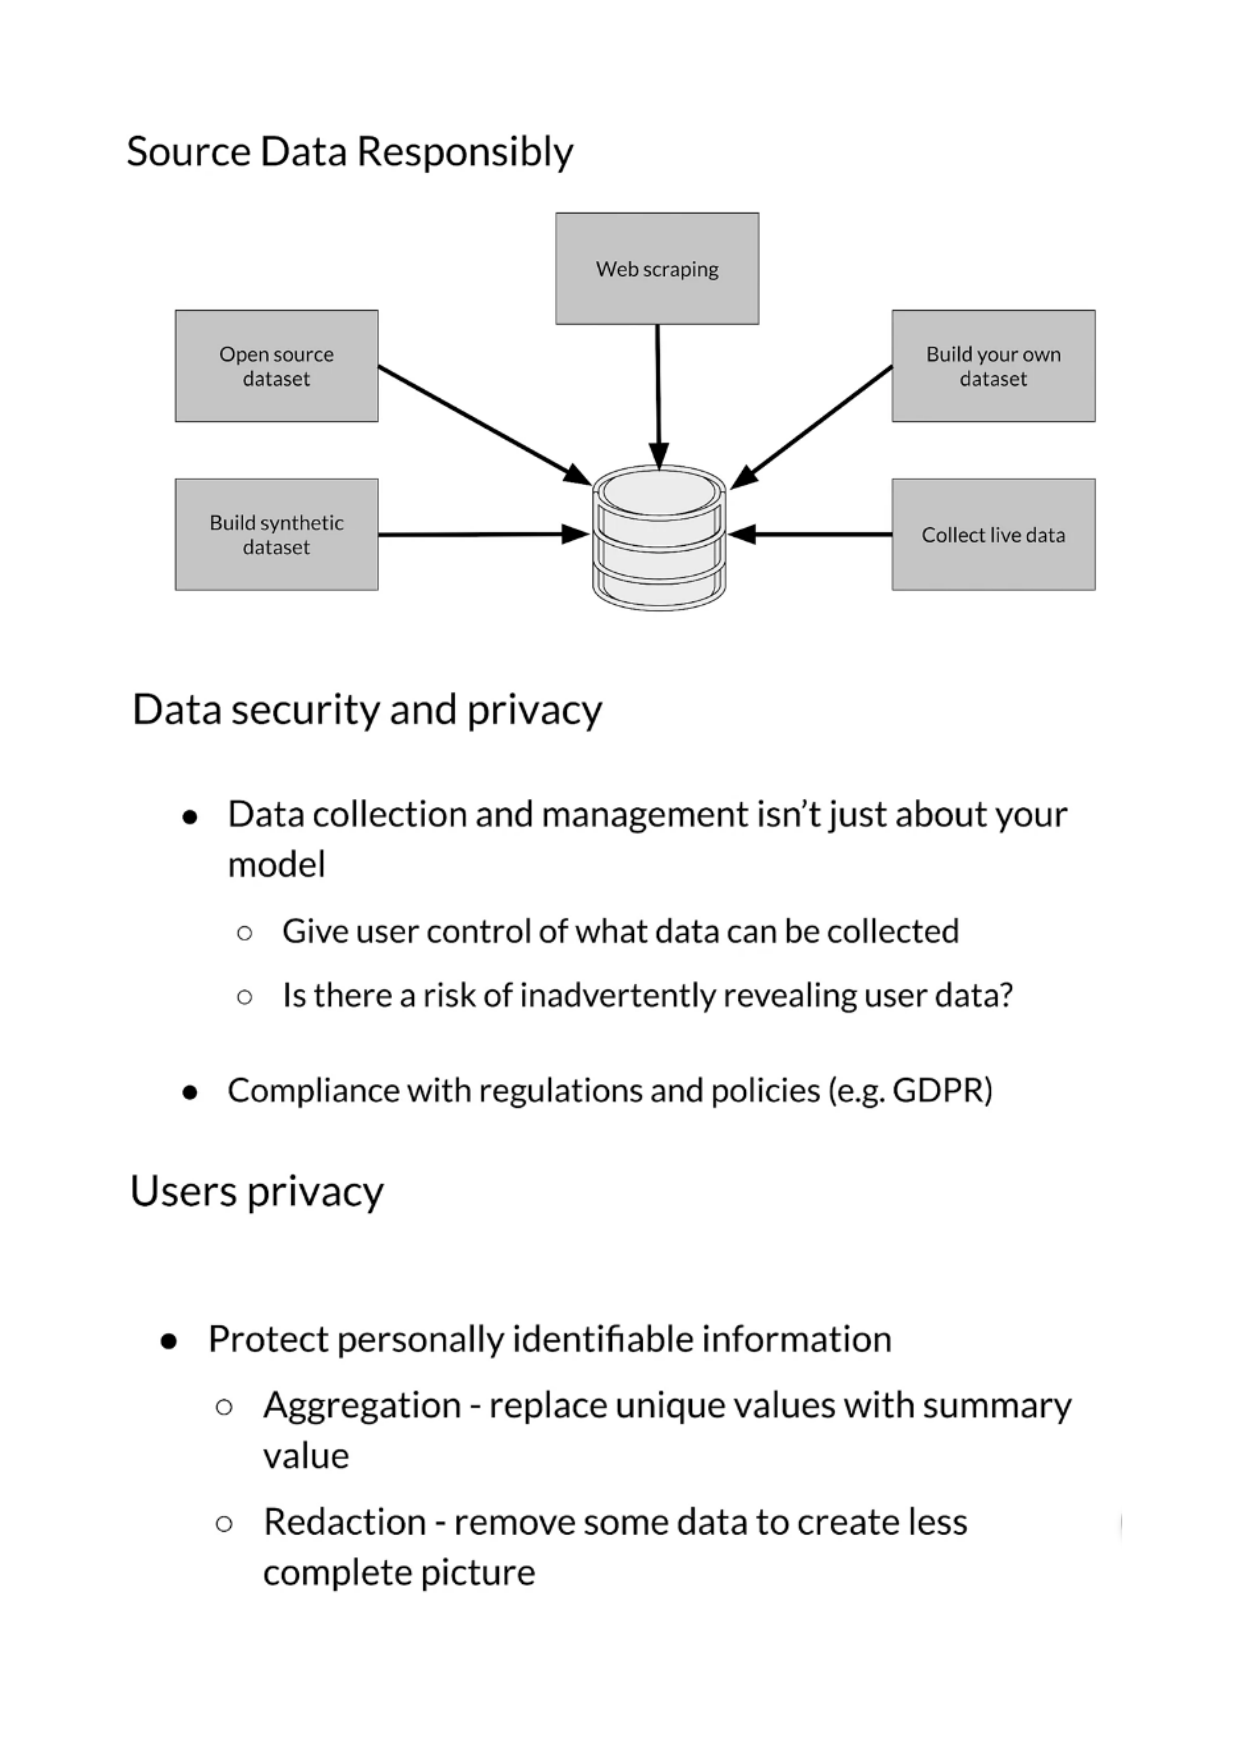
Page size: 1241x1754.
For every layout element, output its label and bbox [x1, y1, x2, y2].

picture [118, 1160, 1123, 1599]
picture [118, 675, 1123, 1132]
picture [118, 118, 1123, 618]
